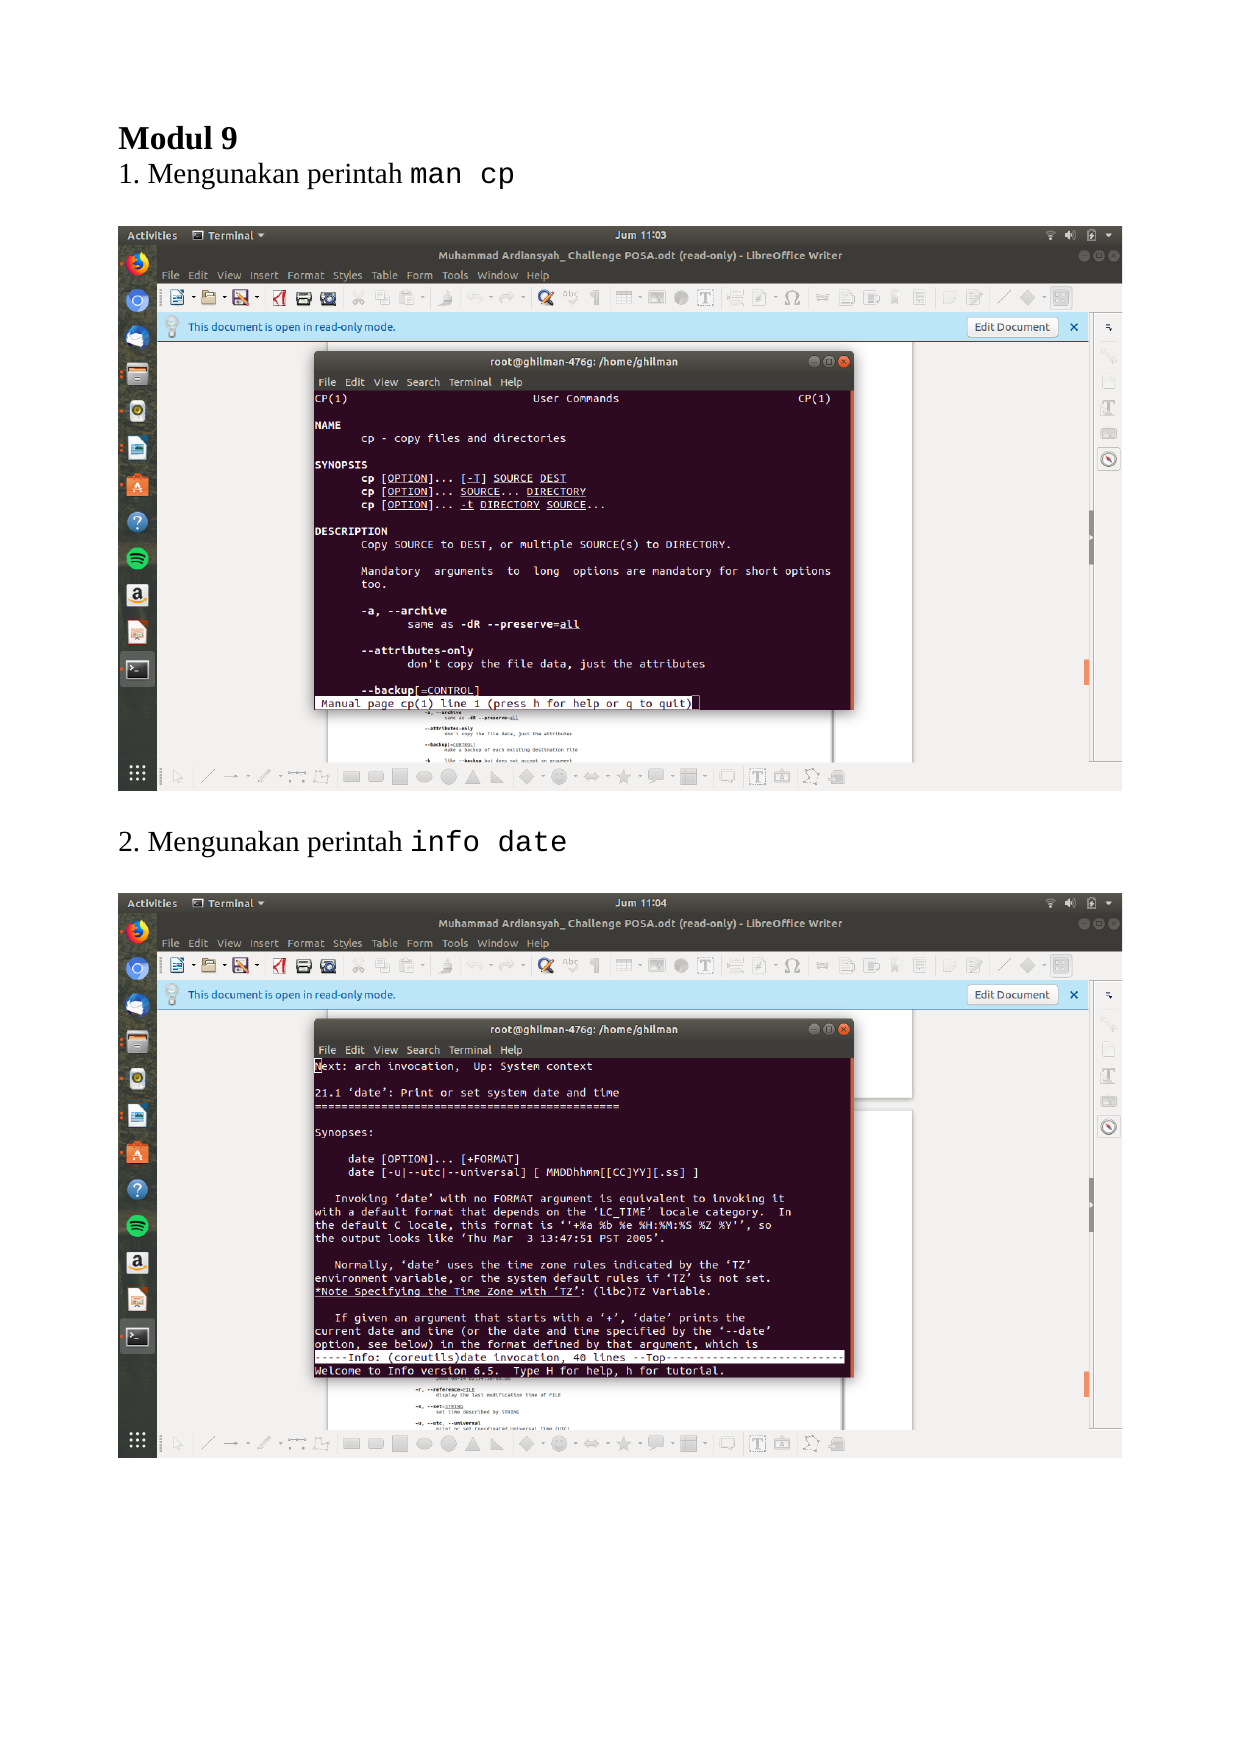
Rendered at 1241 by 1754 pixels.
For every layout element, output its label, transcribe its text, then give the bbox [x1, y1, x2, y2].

text Modul 9 [118, 118, 1122, 156]
text 2. Mengunakan perintah info date [118, 824, 1122, 860]
text 1. Mengunakan perintah man cp [118, 156, 1122, 192]
picture [118, 893, 1123, 1458]
picture [118, 226, 1123, 791]
